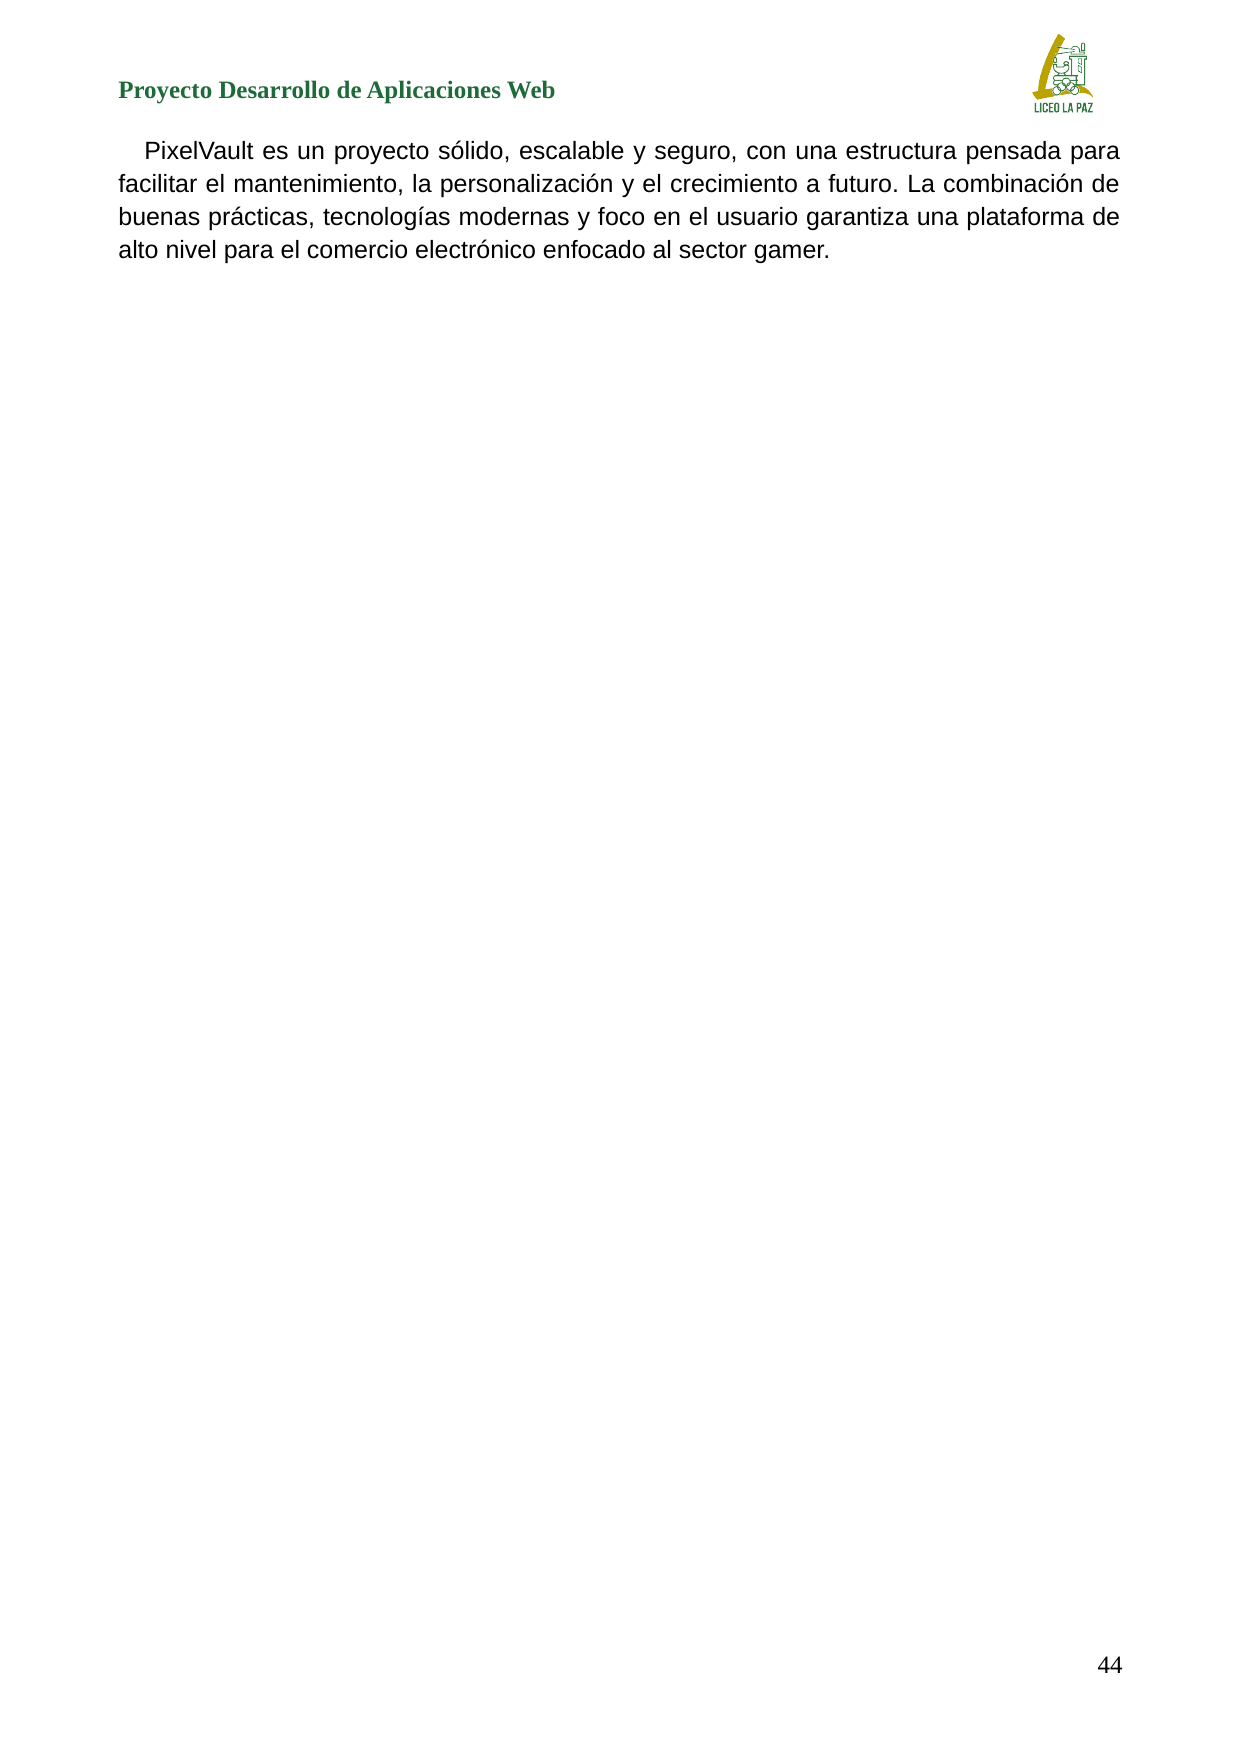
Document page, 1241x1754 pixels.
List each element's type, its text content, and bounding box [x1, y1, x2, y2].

picture [1025, 26, 1100, 121]
text PixelVault es un proyecto sólido, escalable y seguro, con una estructura pensada para facilitar el mantenimiento, la personalización y el crecimiento a futuro. La combinación de buenas prácticas, tecnologías modernas y foco en el usuario garantiza una plataforma de alto nivel para el comercio electrónico enfocado al sector gamer. [118, 136, 1122, 264]
